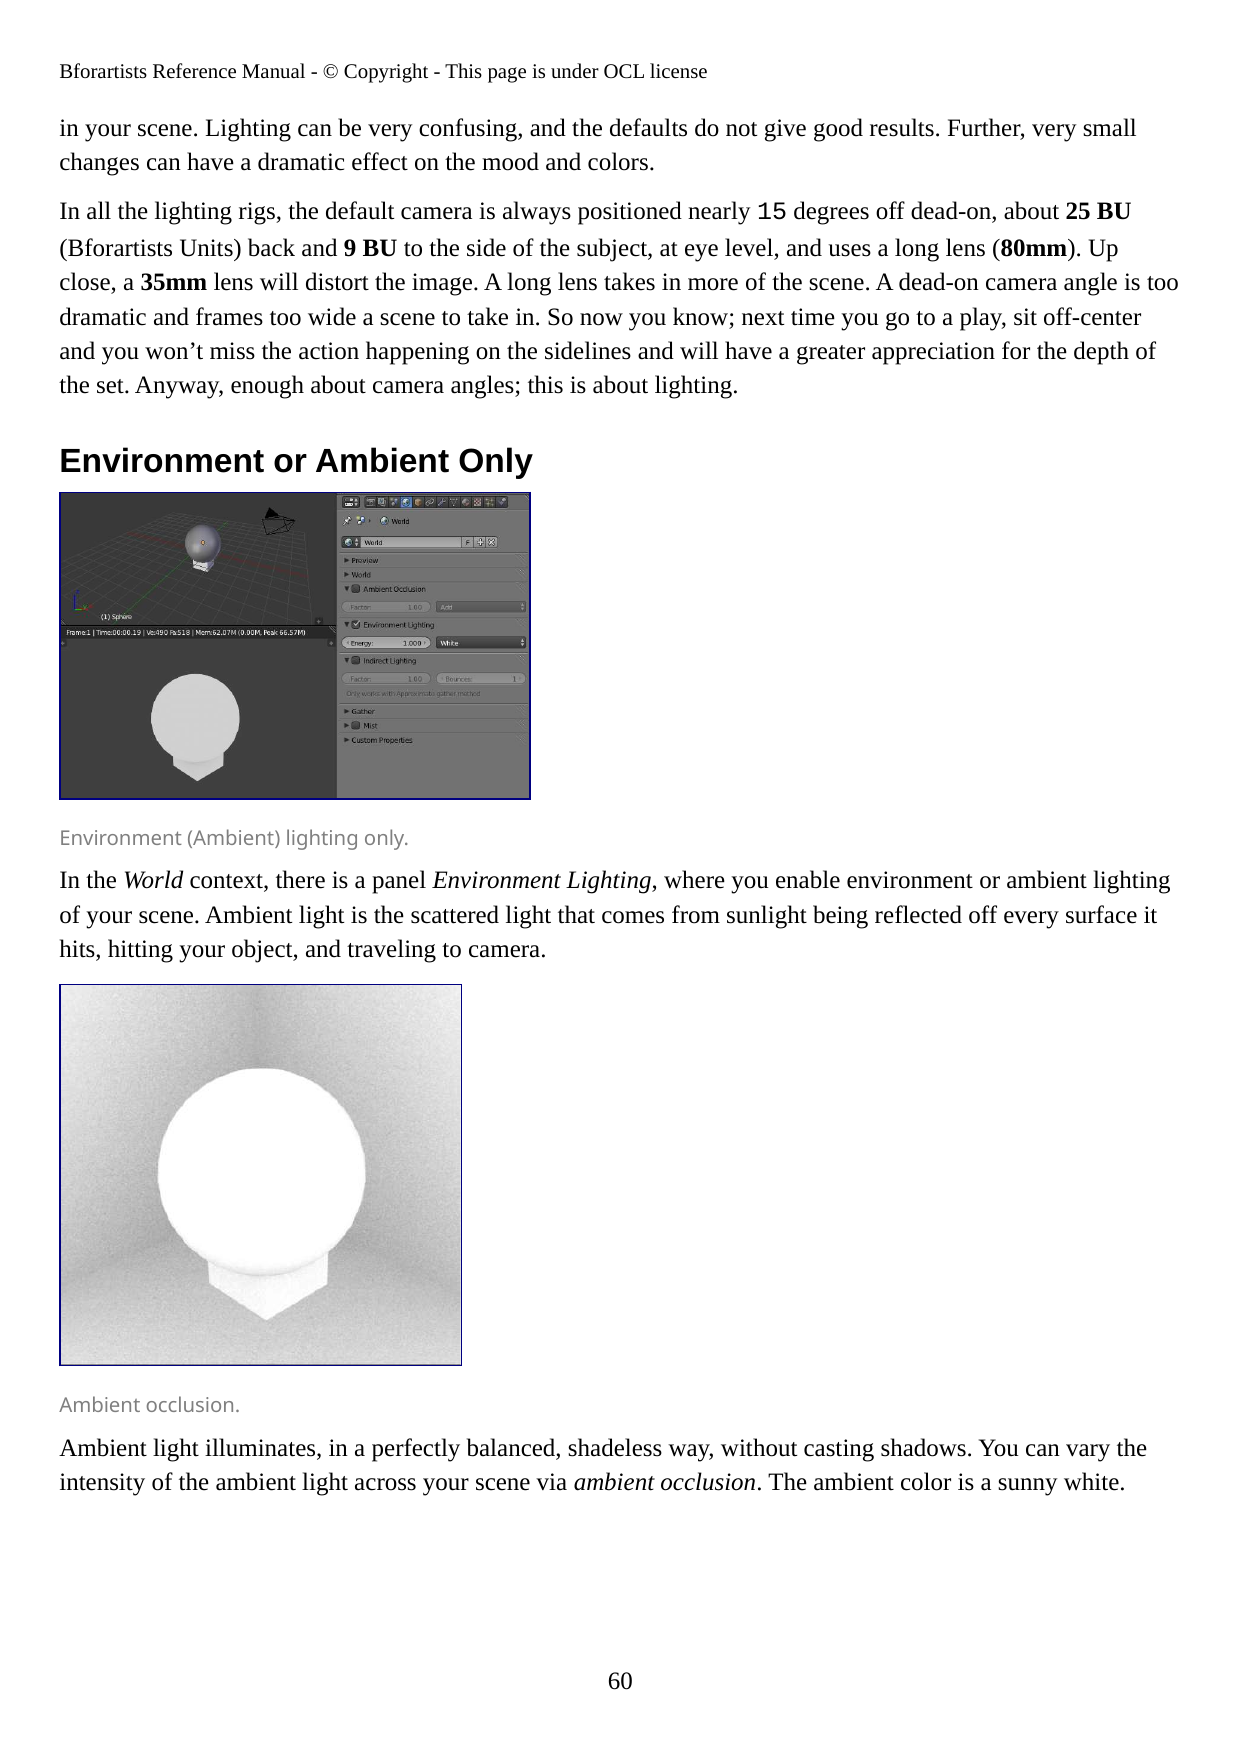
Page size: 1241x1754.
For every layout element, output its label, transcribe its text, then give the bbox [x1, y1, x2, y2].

picture [61, 985, 461, 1365]
text In the World context, there is a panel Environment Lighting, where you enable environment or ambient lighting of your scene. Ambient light is the scattered light that comes from sunlight being reflected off every surface it hits, hitting your object, and traveling to camera. [59, 866, 1181, 963]
picture [61, 493, 529, 798]
text Ambient occlusion. [59, 1387, 1181, 1418]
text Ambient light illuminates, in a perfectly balanced, shadeless way, without casting shadows. You can vary the intensity of the ambient light across your scene via ambient occlusion. The ambient color is a sunny white. [59, 1433, 1181, 1496]
text In all the lighting rigs, the default camera is always positioned nearly 15 degrees off dead-on, about 25 BU (Bforartists Units) back and 9 BU to the side of the subject, at eye level, and uses a long lens (80mm). Up close, a 35mm lens will distort the image. A long lens takes in more of the scene. A dead-on camera angle is too dramatic and frames too wide a scene to take in. So now you know; next time you go to a play, sit off-center and you won’t miss the action happening on the sidelines and will have a greater appreciation for the depth of the set. Anyway, enough about camera angles; this is about lighting. [59, 196, 1181, 399]
text in your scene. Lighting can be very confusing, and the defaults do not give good results. Further, very small changes can have a dramatic effect on the mood and colors. [59, 113, 1181, 176]
text Environment (Ambient) lighting only. [59, 820, 1181, 851]
subtitle Environment or Ambient Only [59, 441, 1181, 479]
